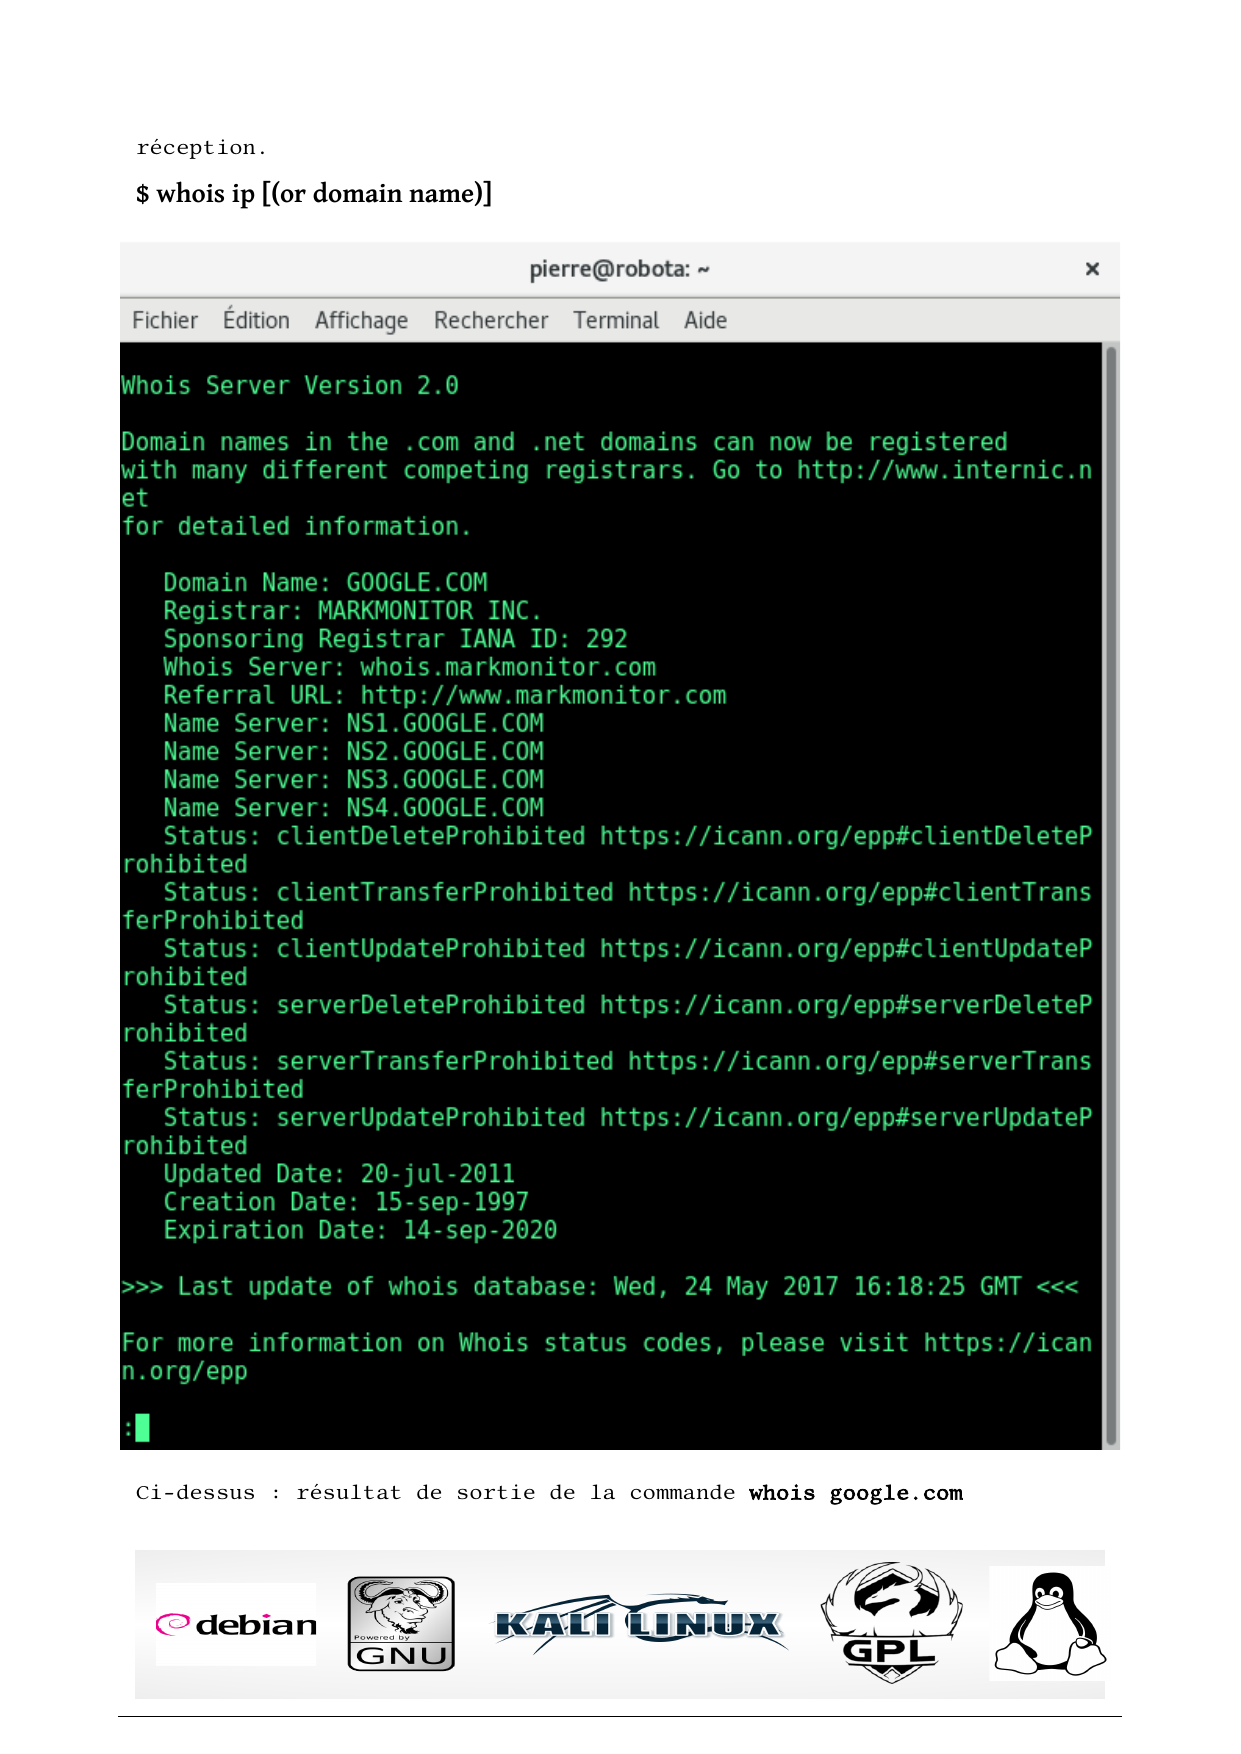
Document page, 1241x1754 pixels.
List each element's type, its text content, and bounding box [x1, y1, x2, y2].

picture [820, 1562, 963, 1684]
picture [989, 1566, 1112, 1681]
text $ whois ip [(or domain name)] [136, 179, 1104, 210]
picture [156, 1583, 317, 1666]
picture [120, 241, 1121, 1450]
text Ci-dessus : résultat de sortie de la commande whois google.com [136, 1481, 1104, 1504]
text réception. [136, 136, 1104, 159]
picture [476, 1579, 799, 1670]
picture [341, 1573, 460, 1674]
